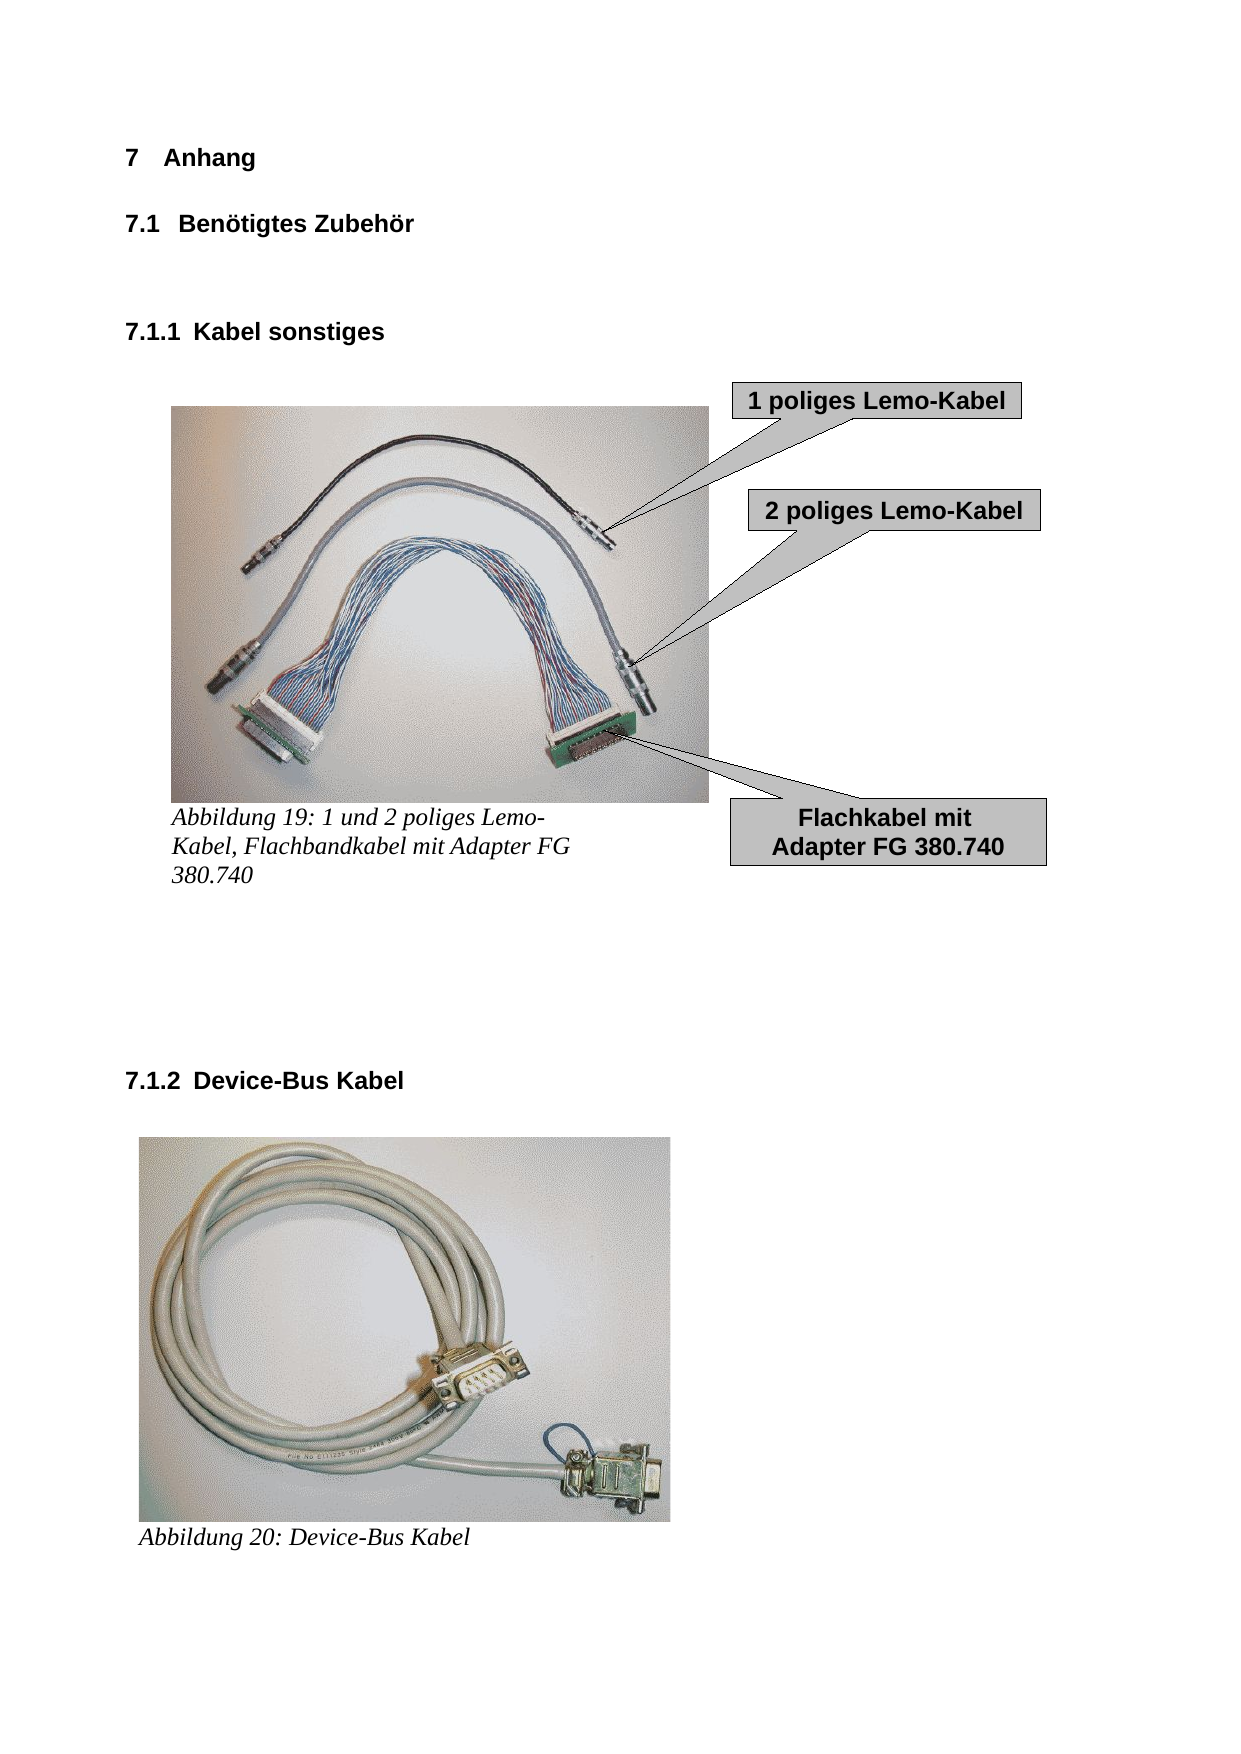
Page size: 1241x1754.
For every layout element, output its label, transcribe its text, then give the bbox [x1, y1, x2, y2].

text Abbildung 20: Device-Bus Kabel [139, 1522, 670, 1550]
subtitle Kabel sonstiges [118, 317, 1122, 346]
text Abbildung 19: 1 und 2 poliges Lemo-Kabel, Flachbandkabel mit Adapter FG 380.740 [172, 803, 709, 888]
picture [171, 406, 709, 803]
subtitle Benötigtes Zubehör [118, 209, 1122, 238]
picture [138, 1137, 671, 1522]
subtitle Anhang [118, 143, 1122, 172]
subtitle Device-Bus Kabel [118, 1066, 1122, 1095]
